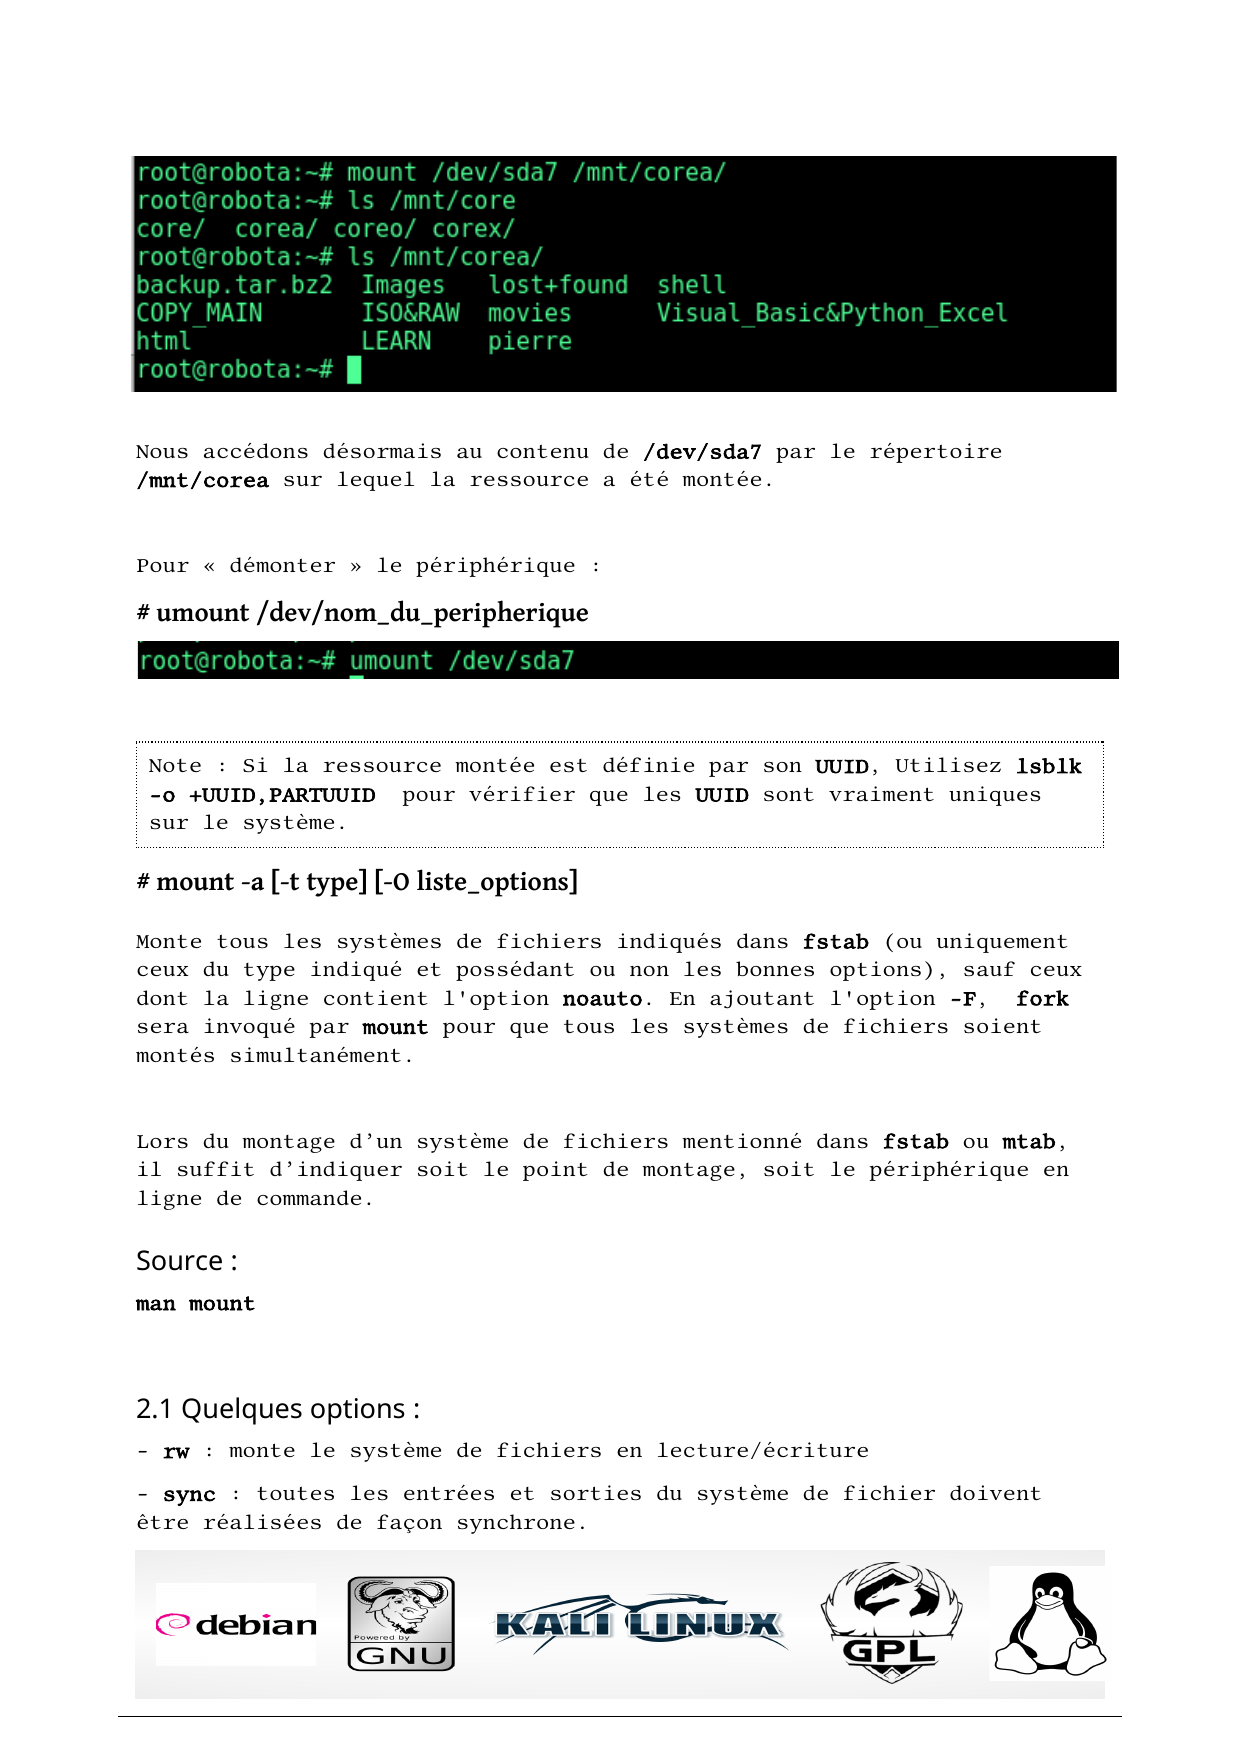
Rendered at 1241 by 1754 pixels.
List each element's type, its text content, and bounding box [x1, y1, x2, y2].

picture [341, 1573, 460, 1674]
picture [476, 1579, 799, 1670]
text - rw : monte le système de fichiers en lecture/écriture [136, 1439, 1104, 1463]
text Lors du montage d’un système de fichiers mentionné dans fstab ou mtab, il suffit d’indiquer soit le point de montage, soit le périphérique en ligne de commande. [136, 1129, 1104, 1210]
text # mount -a [-t type] [-O liste_options] [136, 867, 1104, 898]
text man mount [136, 1291, 1104, 1315]
subtitle 2.1 Quelques options : [136, 1390, 1104, 1427]
subtitle Source : [136, 1242, 1104, 1279]
picture [989, 1566, 1112, 1681]
text - sync : toutes les entrées et sorties du système de fichier doivent être réalisées de façon synchrone. [136, 1482, 1104, 1534]
picture [130, 156, 1117, 392]
text Monte tous les systèmes de fichiers indiqués dans fstab (ou uniquement ceux du type indiqué et possédant ou non les bonnes options), sauf ceux dont la ligne contient l'option noauto. En ajoutant l'option -F, fork sera invoqué par mount pour que tous les systèmes de fichiers soient montés simultanément. [136, 930, 1104, 1067]
picture [137, 641, 1119, 679]
picture [156, 1583, 317, 1666]
text Note : Si la ressource montée est définie par son UUID, Utilisez lsblk -o +UUID,PARTUUID pour vérifier que les UUID sont vraiment uniques sur le système. [136, 741, 1104, 848]
text # umount /dev/nom_du_peripherique [136, 597, 1104, 629]
text Pour « démonter » le périphérique : [136, 554, 1104, 578]
picture [820, 1562, 963, 1684]
text Nous accédons désormais au contenu de /dev/sda7 par le répertoire /mnt/corea sur lequel la ressource a été montée. [136, 440, 1104, 492]
